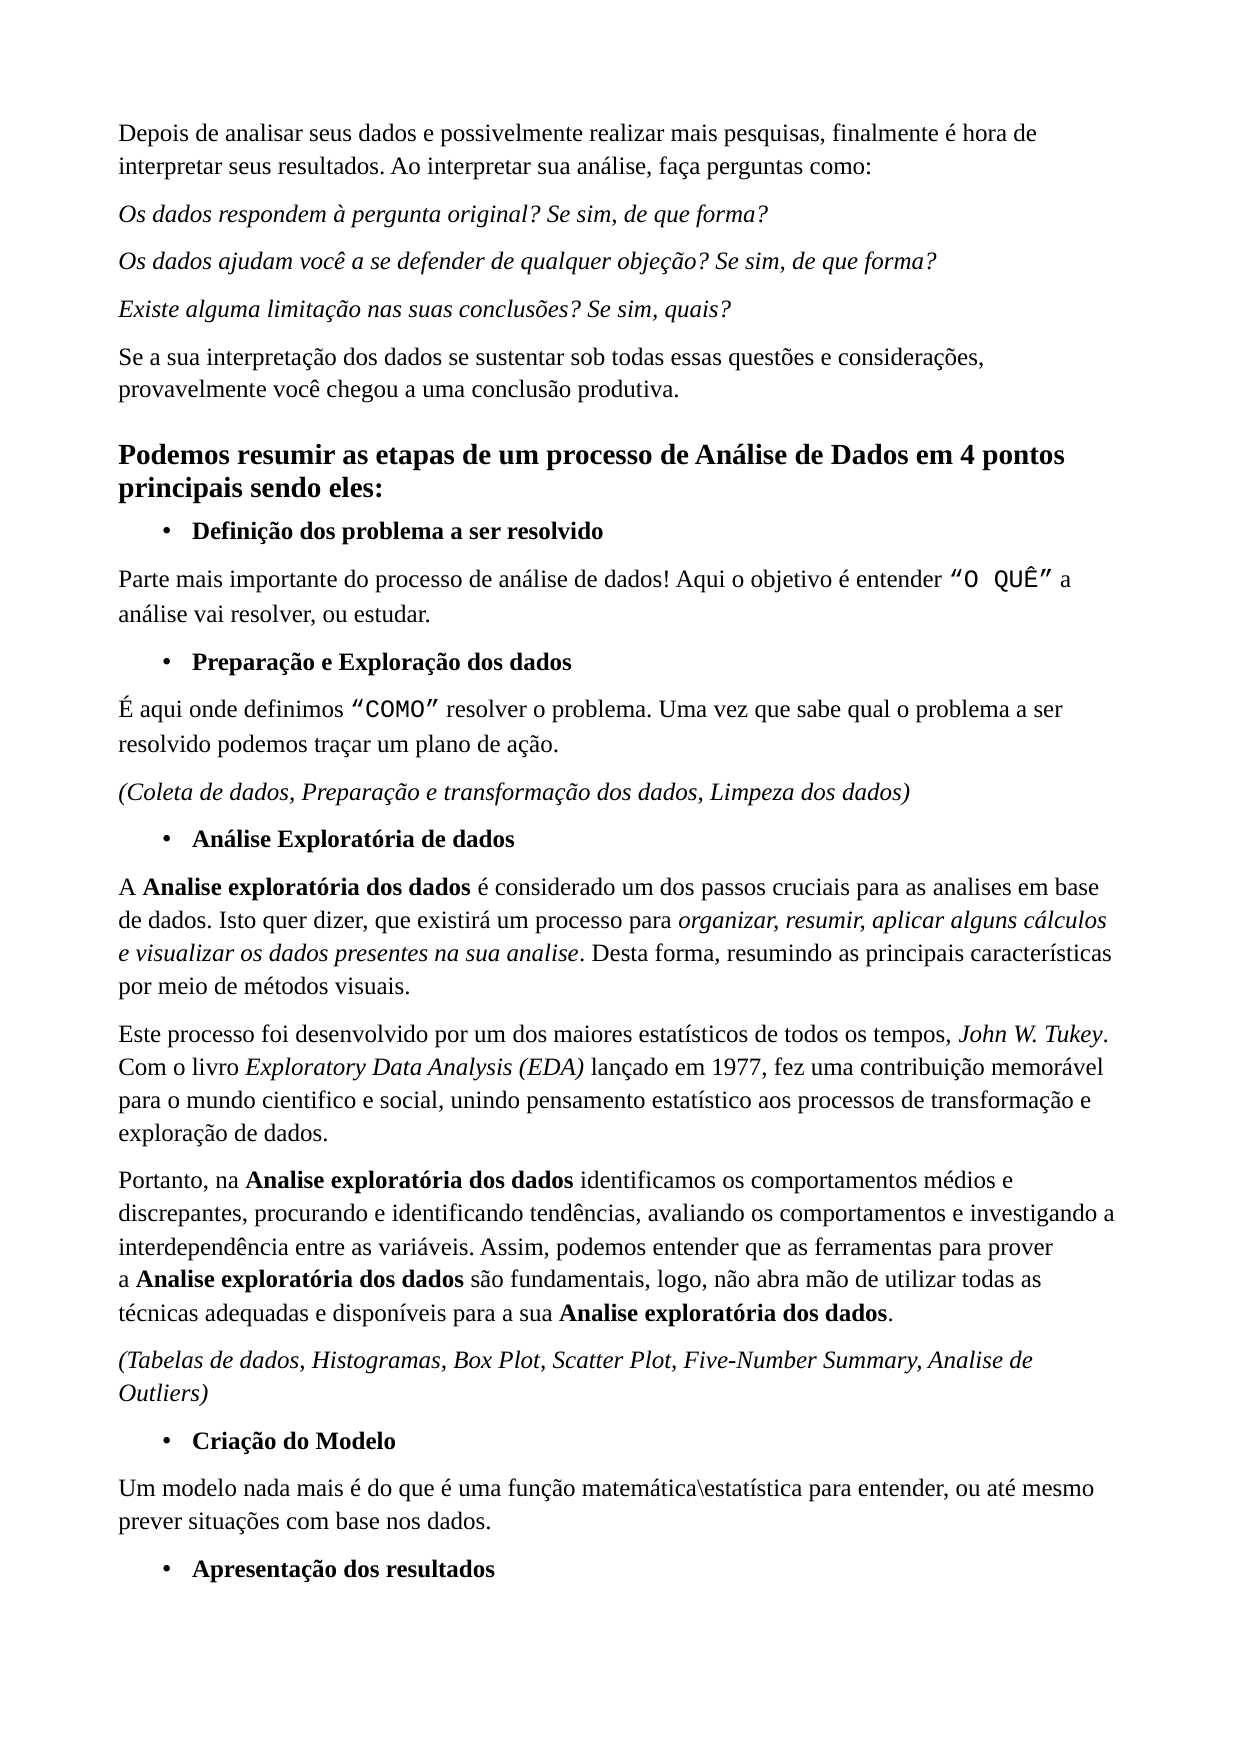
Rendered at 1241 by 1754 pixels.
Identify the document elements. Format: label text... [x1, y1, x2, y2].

text Um modelo nada mais é do que é uma função matemática\estatística para entender, ou até mesmo prever situações com base nos dados. [118, 1473, 1122, 1535]
list Preparação e Exploração dos dados [162, 647, 1122, 675]
list Criação do Modelo [162, 1426, 1122, 1454]
text Existe alguma limitação nas suas conclusões? Se sim, quais? [118, 294, 1122, 323]
text Depois de analisar seus dados e possivelmente realizar mais pesquisas, finalmente é hora de interpretar seus resultados. Ao interpretar sua análise, faça perguntas como: [118, 118, 1122, 180]
text Portanto, na Analise exploratória dos dados identificamos os comportamentos médios e discrepantes, procurando e identificando tendências, avaliando os comportamentos e investigando a interdependência entre as variáveis. Assim, podemos entender que as ferramentas para prover a Analise exploratória dos dados são fundamentais, logo, não abra mão de utilizar todas as técnicas adequadas e disponíveis para a sua Analise exploratória dos dados. [118, 1166, 1122, 1326]
text Este processo foi desenvolvido por um dos maiores estatísticos de todos os tempos, John W. Tukey. Com o livro Exploratory Data Analysis (EDA) lançado em 1977, fez uma contribuição memorável para o mundo cientifico e social, unindo pensamento estatístico aos processos de transformação e exploração de dados. [118, 1019, 1122, 1147]
list Definição dos problema a ser resolvido [162, 516, 1122, 545]
text (Coleta de dados, Preparação e transformação dos dados, Limpeza dos dados) [118, 777, 1122, 806]
text Se a sua interpretação dos dados se sustentar sob todas essas questões e considerações, provavelmente você chegou a uma conclusão produtiva. [118, 342, 1122, 403]
text A Analise exploratória dos dados é considerado um dos passos cruciais para as analises em base de dados. Isto quer dizer, que existirá um processo para organizar, resumir, aplicar alguns cálculos e visualizar os dados presentes na sua analise. Desta forma, resumindo as principais características por meio de métodos visuais. [118, 872, 1122, 1000]
text Os dados respondem à pergunta original? Se sim, de que forma? [118, 199, 1122, 227]
list Análise Exploratória de dados [162, 824, 1122, 853]
subtitle Podemos resumir as etapas de um processo de Análise de Dados em 4 pontos principais sendo eles: [118, 437, 1122, 504]
list Apresentação dos resultados [162, 1554, 1122, 1583]
text Os dados ajudam você a se defender de qualquer objeção? Se sim, de que forma? [118, 246, 1122, 275]
text É aqui onde definimos “COMO” resolver o problema. Uma vez que sabe qual o problema a ser resolvido podemos traçar um plano de ação. [118, 694, 1122, 758]
text (Tabelas de dados, Histogramas, Box Plot, Scatter Plot, Five-Number Summary, Analise de Outliers) [118, 1345, 1122, 1407]
text Parte mais importante do processo de análise de dados! Aqui o objetivo é entender “O QUÊ” a análise vai resolver, ou estudar. [118, 564, 1122, 628]
